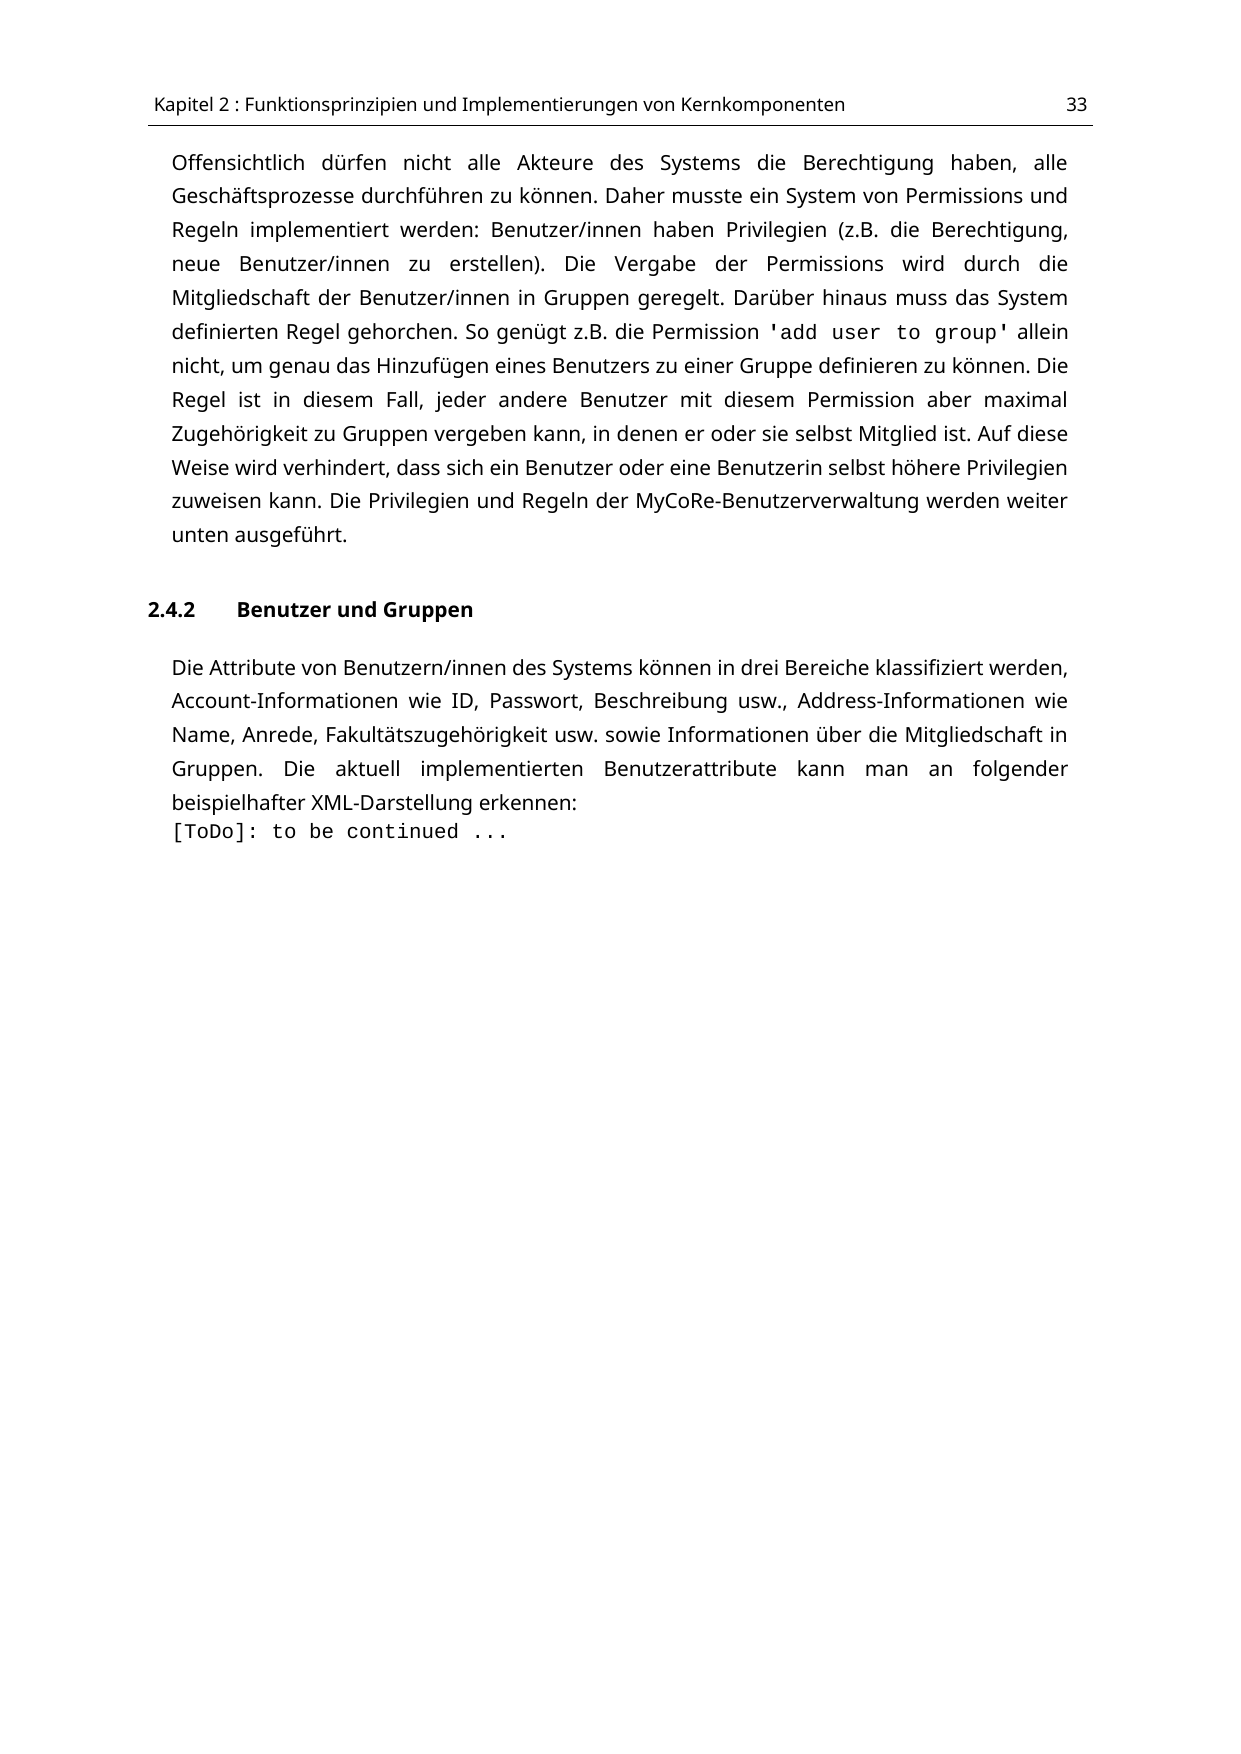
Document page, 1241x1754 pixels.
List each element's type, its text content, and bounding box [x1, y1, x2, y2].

text Die Attribute von Benutzern/innen des Systems können in drei Bereiche klassifiziert werden, Account-Informationen wie ID, Passwort, Beschreibung usw., Address-Informationen wie Name, Anrede, Fakultätszugehörigkeit usw. sowie Informationen über die Mitgliedschaft in Gruppen. Die aktuell implementierten Benutzerattribute kann man an folgender beispielhafter XML-Darstellung erkennen: [ToDo]: to be continued ... [171, 653, 1069, 845]
subtitle Benutzer und Gruppen [148, 595, 1092, 624]
text Offensichtlich dürfen nicht alle Akteure des Systems die Berechtigung haben, alle Geschäftsprozesse durchführen zu können. Daher musste ein System von Permissions und Regeln implementiert werden: Benutzer/innen haben Privilegien (z.B. die Berechtigung, neue Benutzer/innen zu erstellen). Die Vergabe der Permissions wird durch die Mitgliedschaft der Benutzer/innen in Gruppen geregelt. Darüber hinaus muss das System definierten Regel gehorchen. So genügt z.B. die Permission 'add user to group' allein nicht, um genau das Hinzufügen eines Benutzers zu einer Gruppe definieren zu können. Die Regel ist in diesem Fall, jeder andere Benutzer mit diesem Permission aber maximal Zugehörigkeit zu Gruppen vergeben kann, in denen er oder sie selbst Mitglied ist. Auf diese Weise wird verhindert, dass sich ein Benutzer oder eine Benutzerin selbst höhere Privilegien zuweisen kann. Die Privilegien und Regeln der MyCoRe-Benutzerverwaltung werden weiter unten ausgeführt. [171, 148, 1069, 548]
